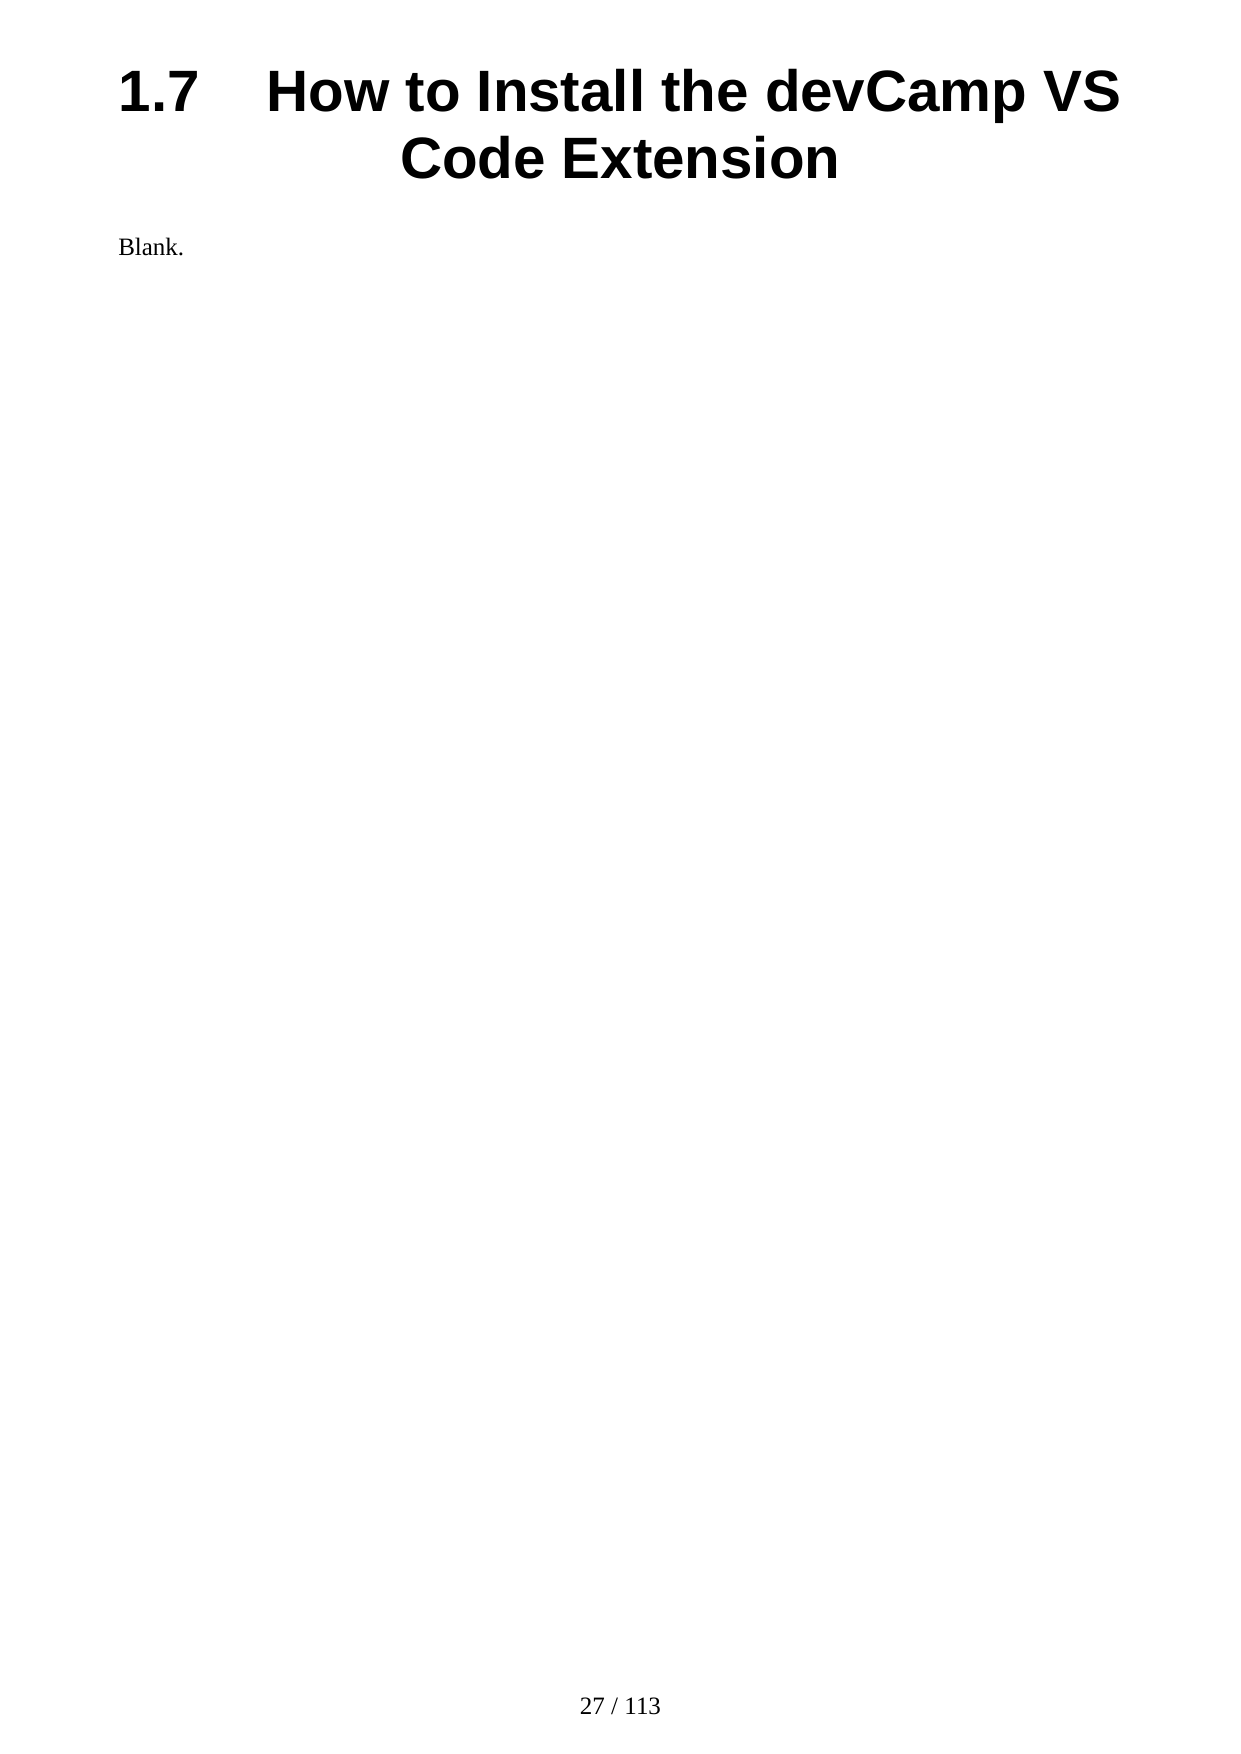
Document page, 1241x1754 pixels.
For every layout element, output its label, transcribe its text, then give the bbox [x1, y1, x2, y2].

text Blank. [118, 232, 1122, 260]
title 1.7 How to Install the devCamp VS Code Extension [118, 56, 1122, 190]
